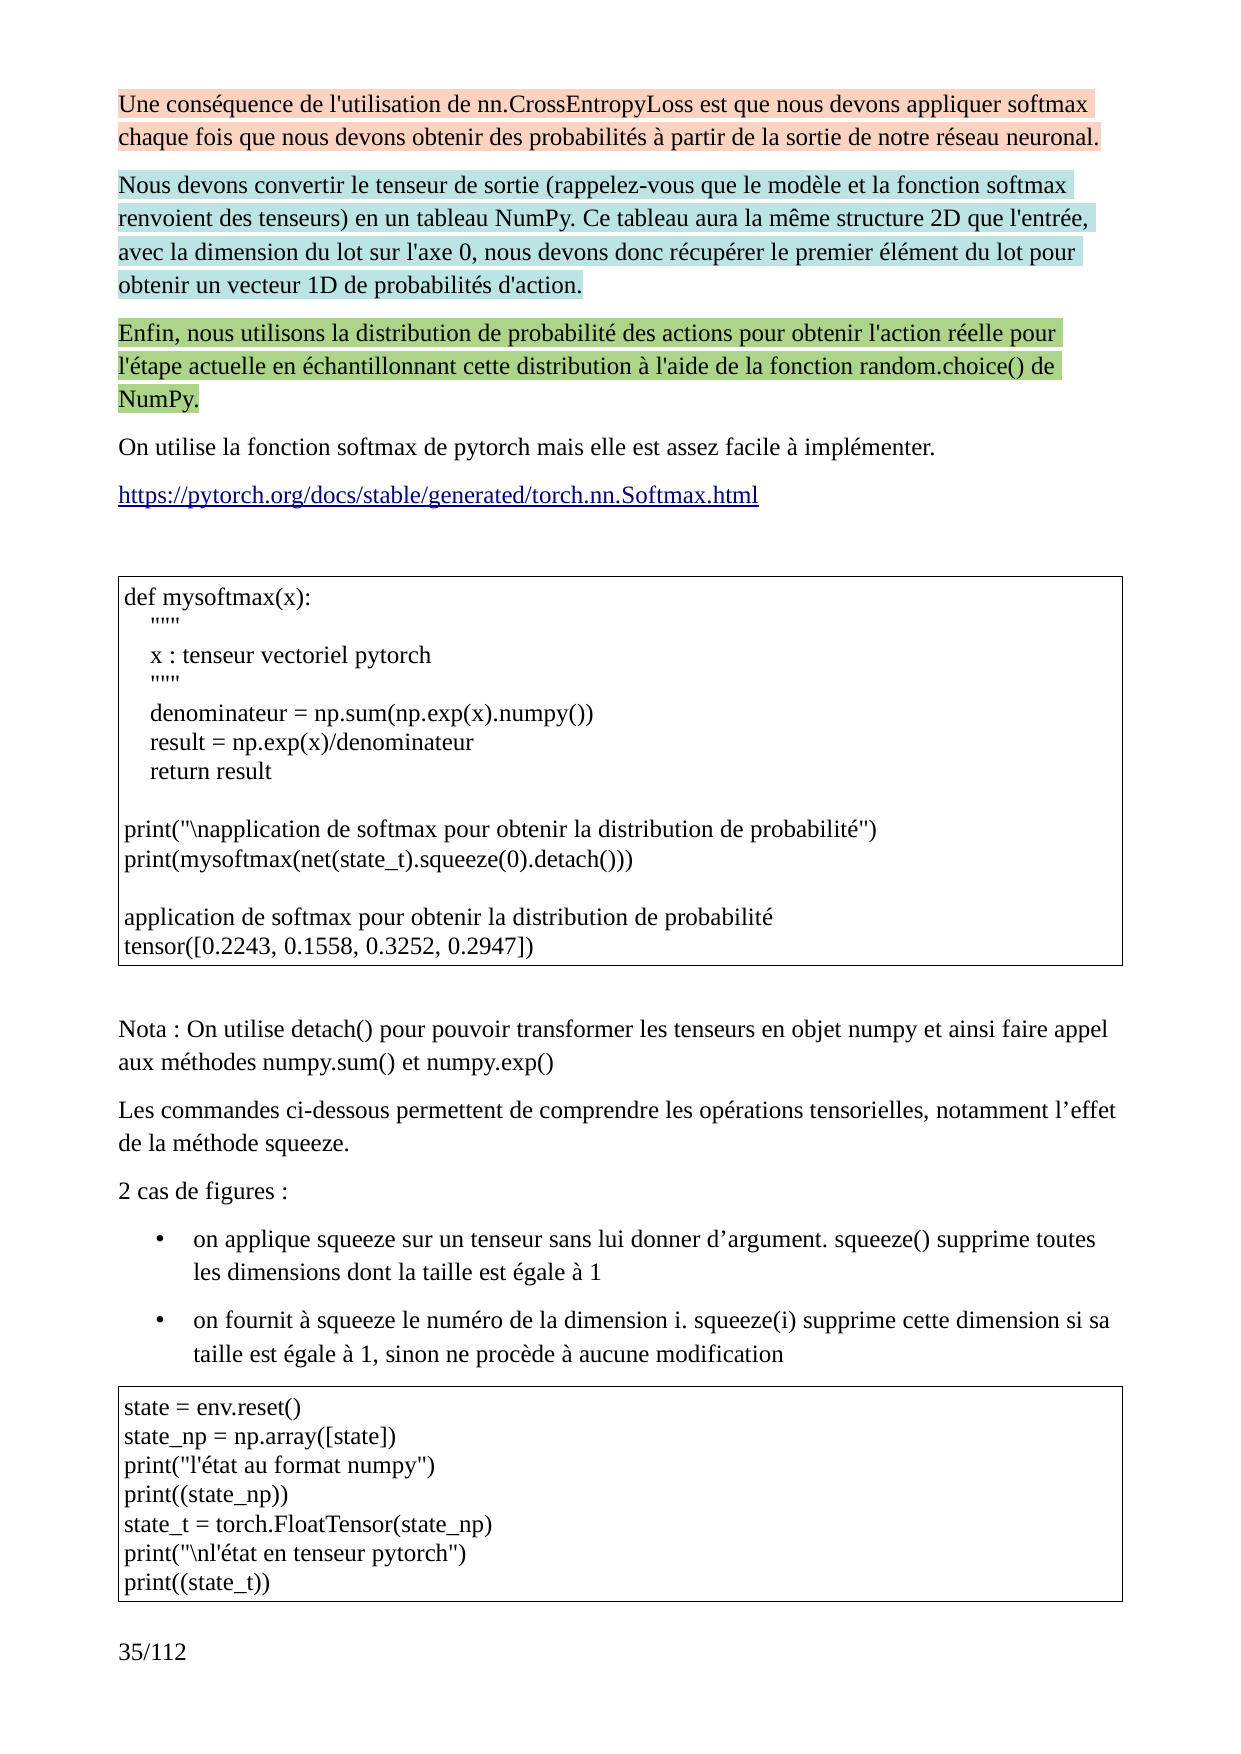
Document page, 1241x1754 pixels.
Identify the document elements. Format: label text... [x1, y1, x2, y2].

text Enfin, nous utilisons la distribution de probabilité des actions pour obtenir l'action réelle pour l'étape actuelle en échantillonnant cette distribution à l'aide de la fonction random.choice() de NumPy. [118, 318, 1122, 413]
text Nous devons convertir le tenseur de sortie (rappelez-vous que le modèle et la fonction softmax renvoient des tenseurs) en un tableau NumPy. Ce tableau aura la même structure 2D que l'entrée, avec la dimension du lot sur l'axe 0, nous devons donc récupérer le premier élément du lot pour obtenir un vecteur 1D de probabilités d'action. [118, 170, 1122, 299]
text Les commandes ci-dessous permettent de comprendre les opérations tensorielles, notamment l’effet de la méthode squeeze. [118, 1095, 1122, 1157]
text 2 cas de figures : [118, 1176, 1122, 1205]
list on applique squeeze sur un tenseur sans lui donner d’argument. squeeze() supprime toutes les dimensions dont la taille est égale à 1 [156, 1224, 1122, 1286]
table_header def mysoftmax(x): """ x : tenseur vectoriel pytorch """ denominateur = np.sum(np.exp(x).numpy()) result = np.exp(x)/denominateur return result print("\napplication de softmax pour obtenir la distribution de probabilité") print(mysoftmax(net(state_t).squeeze(0).detach())) application de softmax pour obtenir la distribution de probabilité tensor([0.2243, 0.1558, 0.3252, 0.2947]) [119, 577, 1122, 965]
table_header state = env.reset() state_np = np.array([state]) print("l'état au format numpy") print((state_np)) state_t = torch.FloatTensor(state_np) print("\nl'état en tenseur pytorch") print((state_t)) [119, 1387, 1122, 1601]
text Une conséquence de l'utilisation de nn.CrossEntropyLoss est que nous devons appliquer softmax chaque fois que nous devons obtenir des probabilités à partir de la sortie de notre réseau neuronal. [118, 88, 1122, 151]
list on fournit à squeeze le numéro de la dimension i. squeeze(i) supprime cette dimension si sa taille est égale à 1, sinon ne procède à aucune modification [156, 1305, 1122, 1367]
text On utilise la fonction softmax de pytorch mais elle est assez facile à implémenter. [118, 432, 1122, 461]
text Nota : On utilise detach() pour pouvoir transformer les tenseurs en objet numpy et ainsi faire appel aux méthodes numpy.sum() et numpy.exp() [118, 1013, 1122, 1076]
text https://pytorch.org/docs/stable/generated/torch.nn.Softmax.html [118, 480, 1122, 509]
